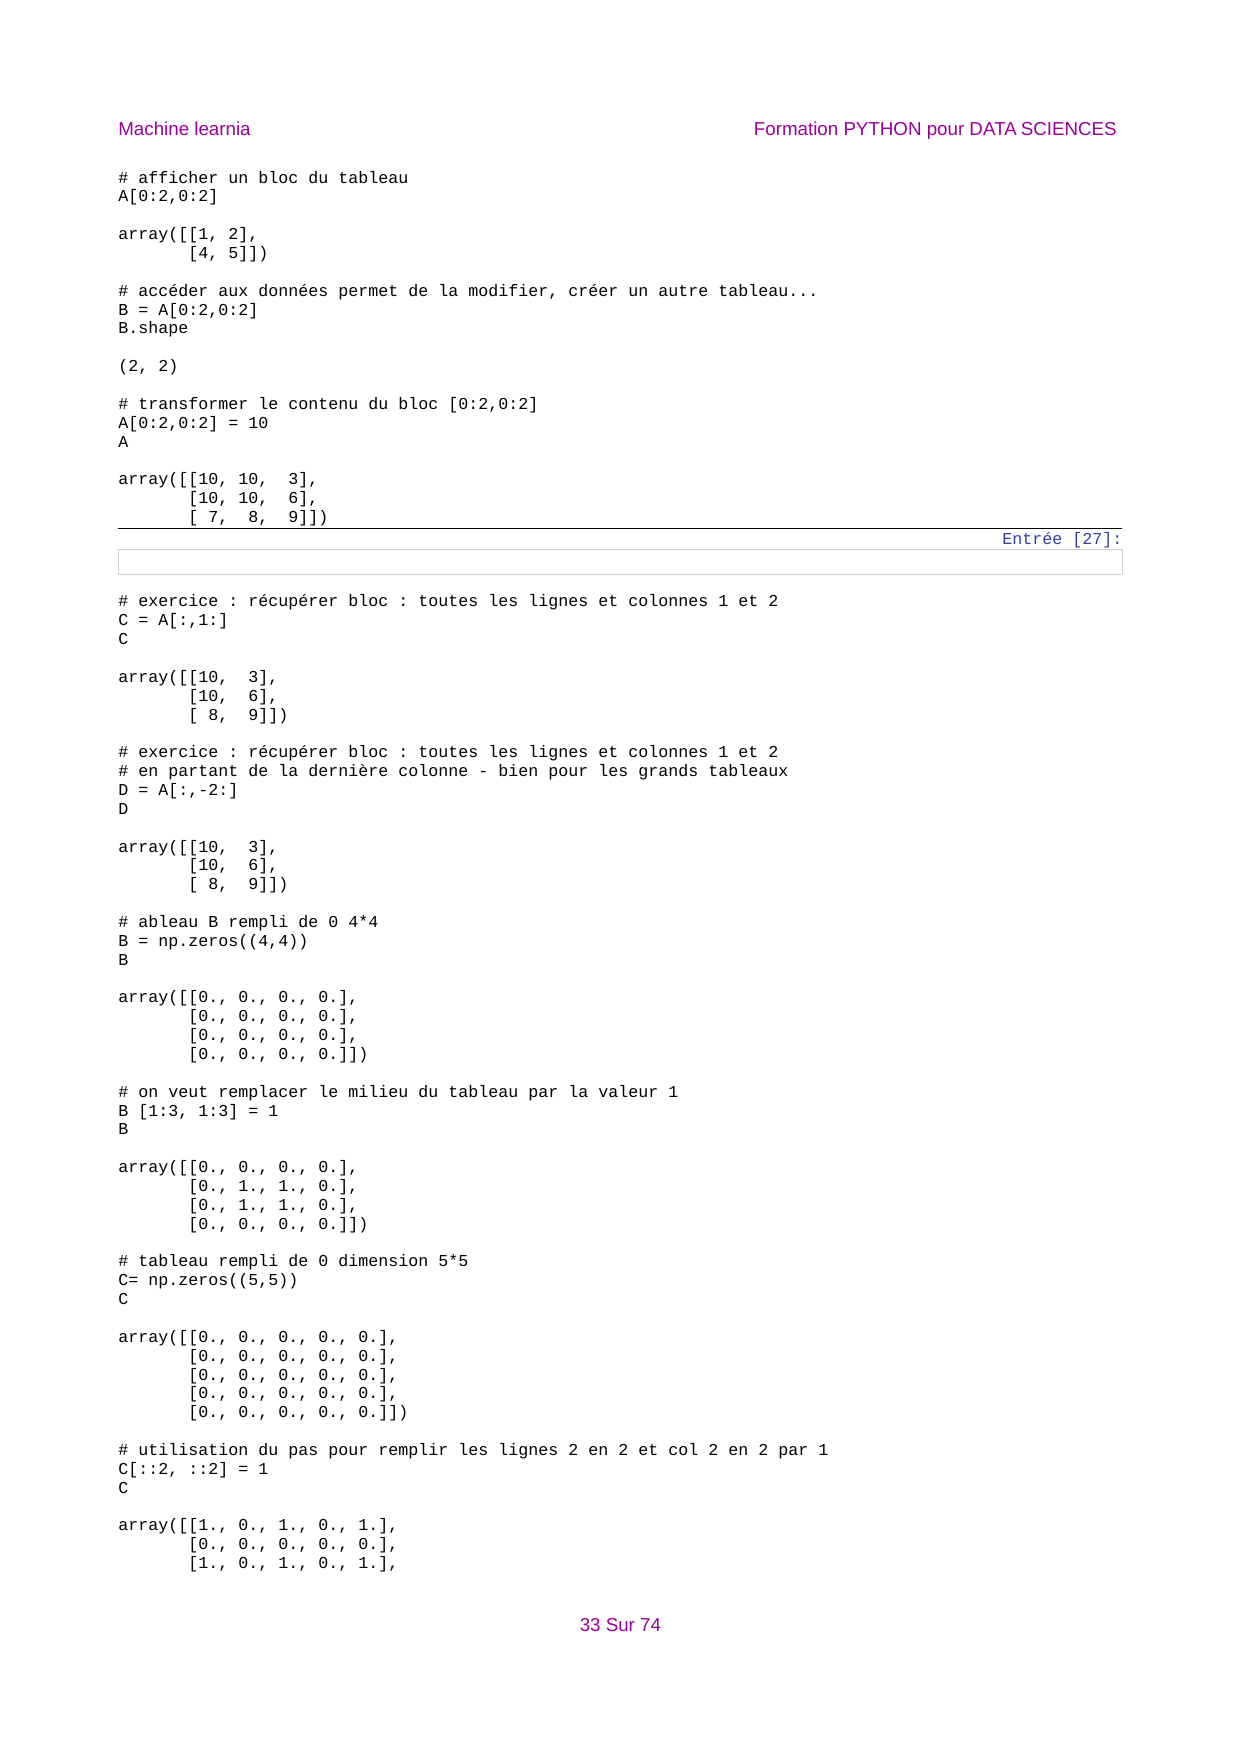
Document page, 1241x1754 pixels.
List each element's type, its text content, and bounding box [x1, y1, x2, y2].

text [0., 0., 0., 0.]]) [118, 1215, 1122, 1234]
text [10, 6], [118, 857, 1122, 876]
text # ableau B rempli de 0 4*4 [118, 913, 1122, 932]
text array([[10, 3], [118, 838, 1122, 857]
text array([[0., 0., 0., 0.], [118, 1159, 1122, 1177]
text [4, 5]]) [118, 244, 1122, 263]
text array([[10, 10, 3], [118, 471, 1122, 490]
text array([[0., 0., 0., 0.], [118, 989, 1122, 1008]
text [ 8, 9]]) [118, 876, 1122, 895]
text B.shape [118, 320, 1122, 339]
text C = A[:,1:] [118, 612, 1122, 631]
text [0., 1., 1., 0.], [118, 1196, 1122, 1215]
text [0., 0., 0., 0., 0.], [118, 1347, 1122, 1366]
text D = A[:,-2:] [118, 782, 1122, 800]
text [1., 0., 1., 0., 1.], [118, 1554, 1122, 1573]
text [0., 0., 0., 0., 0.], [118, 1385, 1122, 1404]
text C= np.zeros((5,5)) [118, 1272, 1122, 1291]
text # exercice : récupérer bloc : toutes les lignes et colonnes 1 et 2 [118, 744, 1122, 763]
text [0., 0., 0., 0., 0.]]) [118, 1404, 1122, 1423]
text [10, 6], [118, 687, 1122, 706]
text array([[1, 2], [118, 226, 1122, 244]
text array([[10, 3], [118, 668, 1122, 687]
text # on veut remplacer le milieu du tableau par la valeur 1 [118, 1083, 1122, 1102]
text array([[0., 0., 0., 0., 0.], [118, 1328, 1122, 1347]
text array([[1., 0., 1., 0., 1.], [118, 1517, 1122, 1536]
text B = np.zeros((4,4)) [118, 932, 1122, 951]
text B [118, 1121, 1122, 1140]
text (2, 2) [118, 358, 1122, 377]
text # tableau rempli de 0 dimension 5*5 [118, 1253, 1122, 1272]
text # exercice : récupérer bloc : toutes les lignes et colonnes 1 et 2 [118, 593, 1122, 612]
text [ 7, 8, 9]]) [118, 508, 1122, 527]
text C [118, 1479, 1122, 1498]
text D [118, 800, 1122, 819]
text A [118, 433, 1122, 452]
text B [1:3, 1:3] = 1 [118, 1102, 1122, 1121]
text [0., 0., 0., 0., 0.], [118, 1366, 1122, 1385]
text [ 8, 9]]) [118, 706, 1122, 725]
text [0., 0., 0., 0.], [118, 1027, 1122, 1046]
text # afficher un bloc du tableau [118, 169, 1122, 188]
text Entrée [27]: [118, 529, 1122, 549]
text C [118, 1291, 1122, 1309]
text [10, 10, 6], [118, 490, 1122, 508]
text # en partant de la dernière colonne - bien pour les grands tableaux [118, 763, 1122, 782]
text C [118, 631, 1122, 649]
text A[0:2,0:2] = 10 [118, 414, 1122, 433]
text [0., 0., 0., 0.]]) [118, 1046, 1122, 1064]
text [0., 0., 0., 0.], [118, 1008, 1122, 1027]
text A[0:2,0:2] [118, 188, 1122, 207]
text [0., 1., 1., 0.], [118, 1177, 1122, 1196]
text B = A[0:2,0:2] [118, 301, 1122, 320]
text # transformer le contenu du bloc [0:2,0:2] [118, 395, 1122, 414]
text # accéder aux données permet de la modifier, créer un autre tableau... [118, 282, 1122, 301]
text C[::2, ::2] = 1 [118, 1460, 1122, 1479]
text [0., 0., 0., 0., 0.], [118, 1536, 1122, 1554]
text B [118, 951, 1122, 970]
text # utilisation du pas pour remplir les lignes 2 en 2 et col 2 en 2 par 1 [118, 1441, 1122, 1460]
